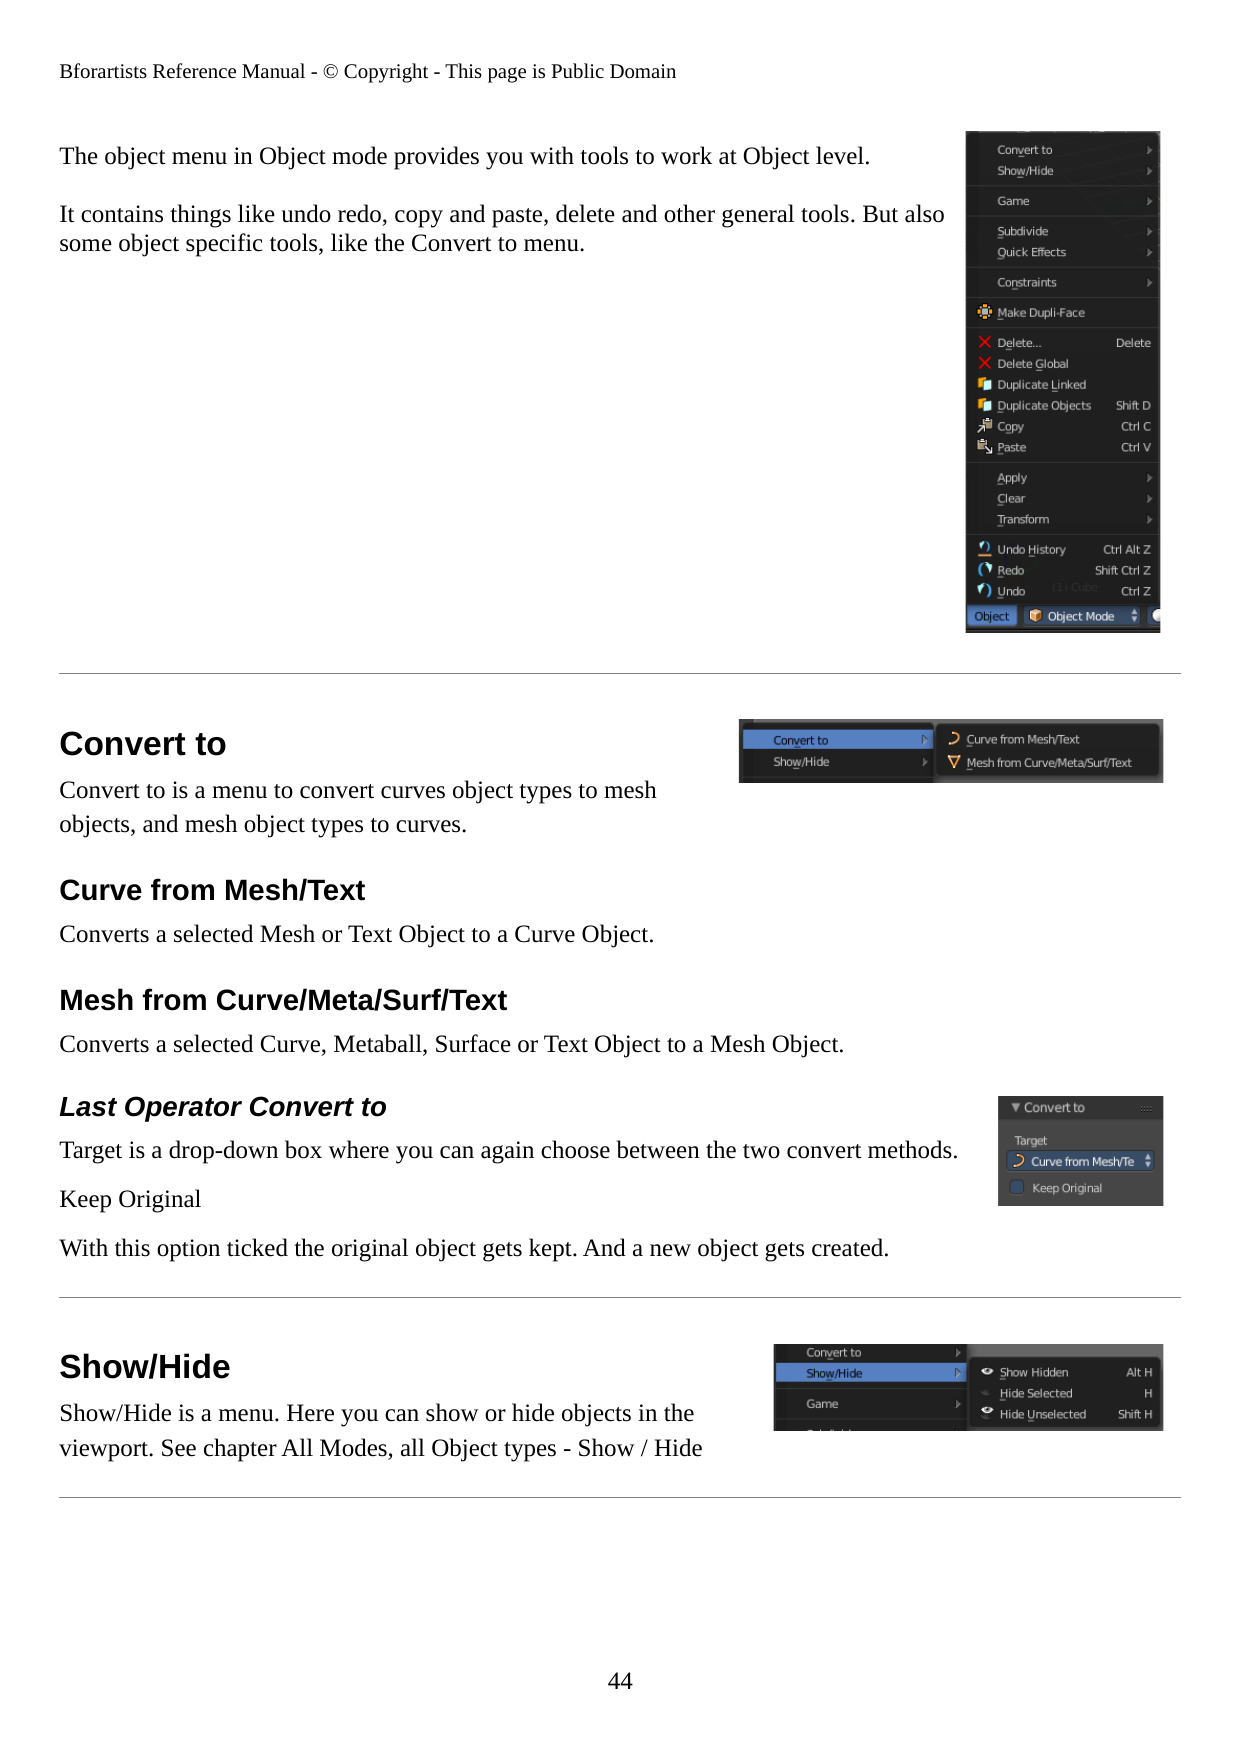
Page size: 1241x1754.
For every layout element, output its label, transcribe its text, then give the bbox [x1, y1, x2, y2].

text Keep Original [59, 1184, 1181, 1213]
picture [998, 1096, 1164, 1206]
text With this option ticked the original object gets kept. And a new object gets created. [59, 1233, 1181, 1262]
picture [738, 719, 1164, 783]
text Converts a selected Mesh or Text Object to a Curve Object. [59, 919, 1181, 948]
text It contains things like undo redo, copy and paste, delete and other general tools. But also some object specific tools, like the Convert to menu. [59, 199, 965, 256]
subtitle Last Operator Convert to [59, 1091, 1181, 1123]
text Target is a drop-down box where you can again choose between the two convert methods. [59, 1135, 998, 1164]
subtitle Mesh from Curve/Meta/Surf/Text [59, 983, 1181, 1017]
subtitle Curve from Mesh/Text [59, 873, 1181, 907]
picture [773, 1344, 1164, 1431]
picture [965, 131, 1161, 633]
subtitle [1164, 724, 1181, 762]
text Show/Hide is a menu. Here you can show or hide objects in the viewport. See chapter All Modes, all Object types - Show / Hide [59, 1398, 1181, 1462]
text The object menu in Object mode provides you with tools to work at Object level. [59, 141, 965, 170]
subtitle [1164, 1347, 1181, 1386]
text Convert to is a menu to convert curves object types to mesh objects, and mesh object types to curves. [59, 775, 1181, 838]
subtitle Show/Hide [59, 1347, 773, 1386]
subtitle Convert to [59, 724, 738, 762]
text Converts a selected Curve, Metaball, Surface or Text Object to a Mesh Object. [59, 1029, 1181, 1058]
